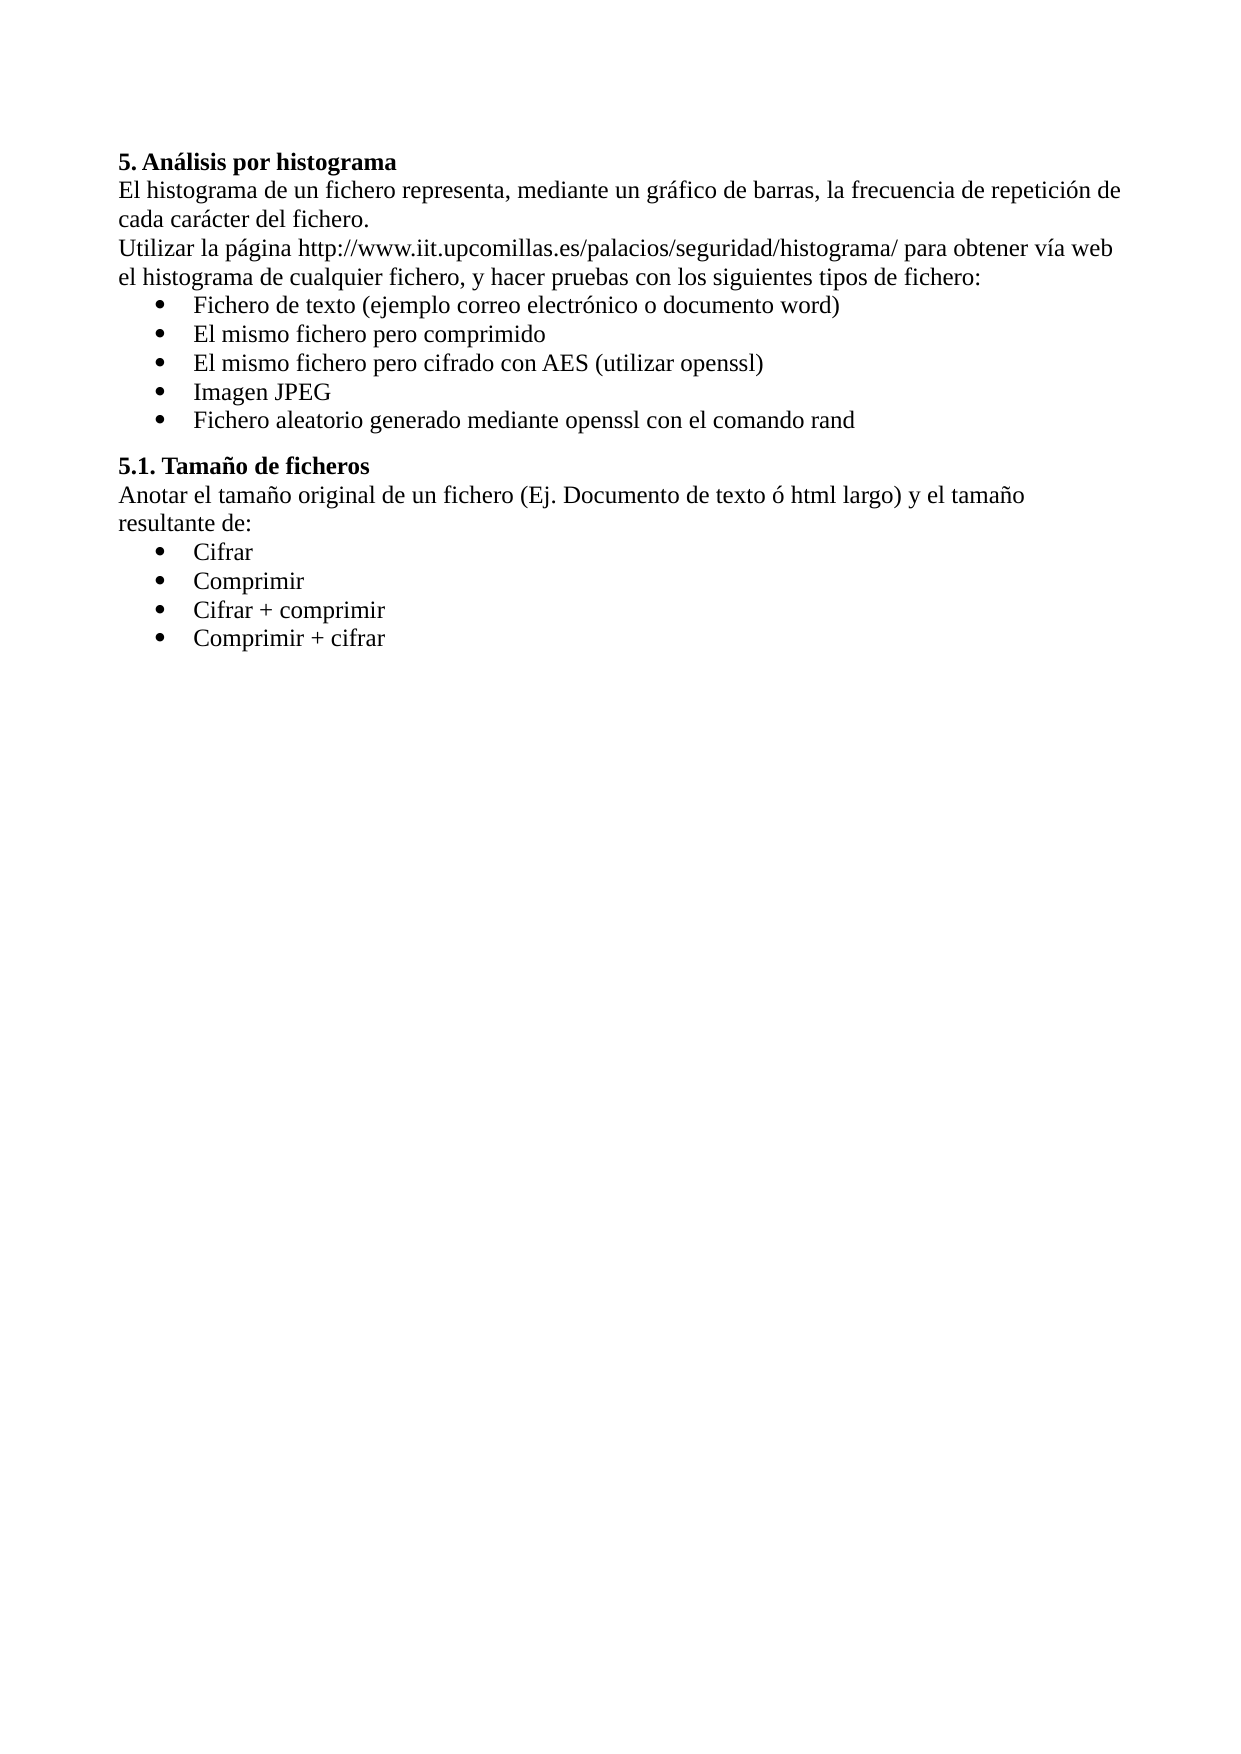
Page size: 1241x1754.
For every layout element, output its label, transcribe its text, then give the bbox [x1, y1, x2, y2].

list Cifrar [156, 537, 1122, 566]
list Comprimir + cifrar [156, 623, 1122, 652]
text Utilizar la página http://www.iit.upcomillas.es/palacios/seguridad/histograma/ para obtener vía web el histograma de cualquier fichero, y hacer pruebas con los siguientes tipos de fichero: [118, 233, 1122, 291]
text El histograma de un fichero representa, mediante un gráfico de barras, la frecuencia de repetición de cada carácter del fichero. [118, 176, 1122, 233]
list El mismo fichero pero cifrado con AES (utilizar openssl) [156, 348, 1122, 377]
text 5.1. Tamaño de ficheros [118, 451, 1122, 480]
list Imagen JPEG [156, 377, 1122, 406]
list Cifrar + comprimir [156, 595, 1122, 623]
list Fichero de texto (ejemplo correo electrónico o documento word) [156, 291, 1122, 319]
list Comprimir [156, 566, 1122, 595]
text Anotar el tamaño original de un fichero (Ej. Documento de texto ó html largo) y el tamaño resultante de: [118, 480, 1122, 537]
list Fichero aleatorio generado mediante openssl con el comando rand [156, 406, 1122, 434]
text 5. Análisis por histograma [118, 147, 1122, 176]
list El mismo fichero pero comprimido [156, 319, 1122, 348]
